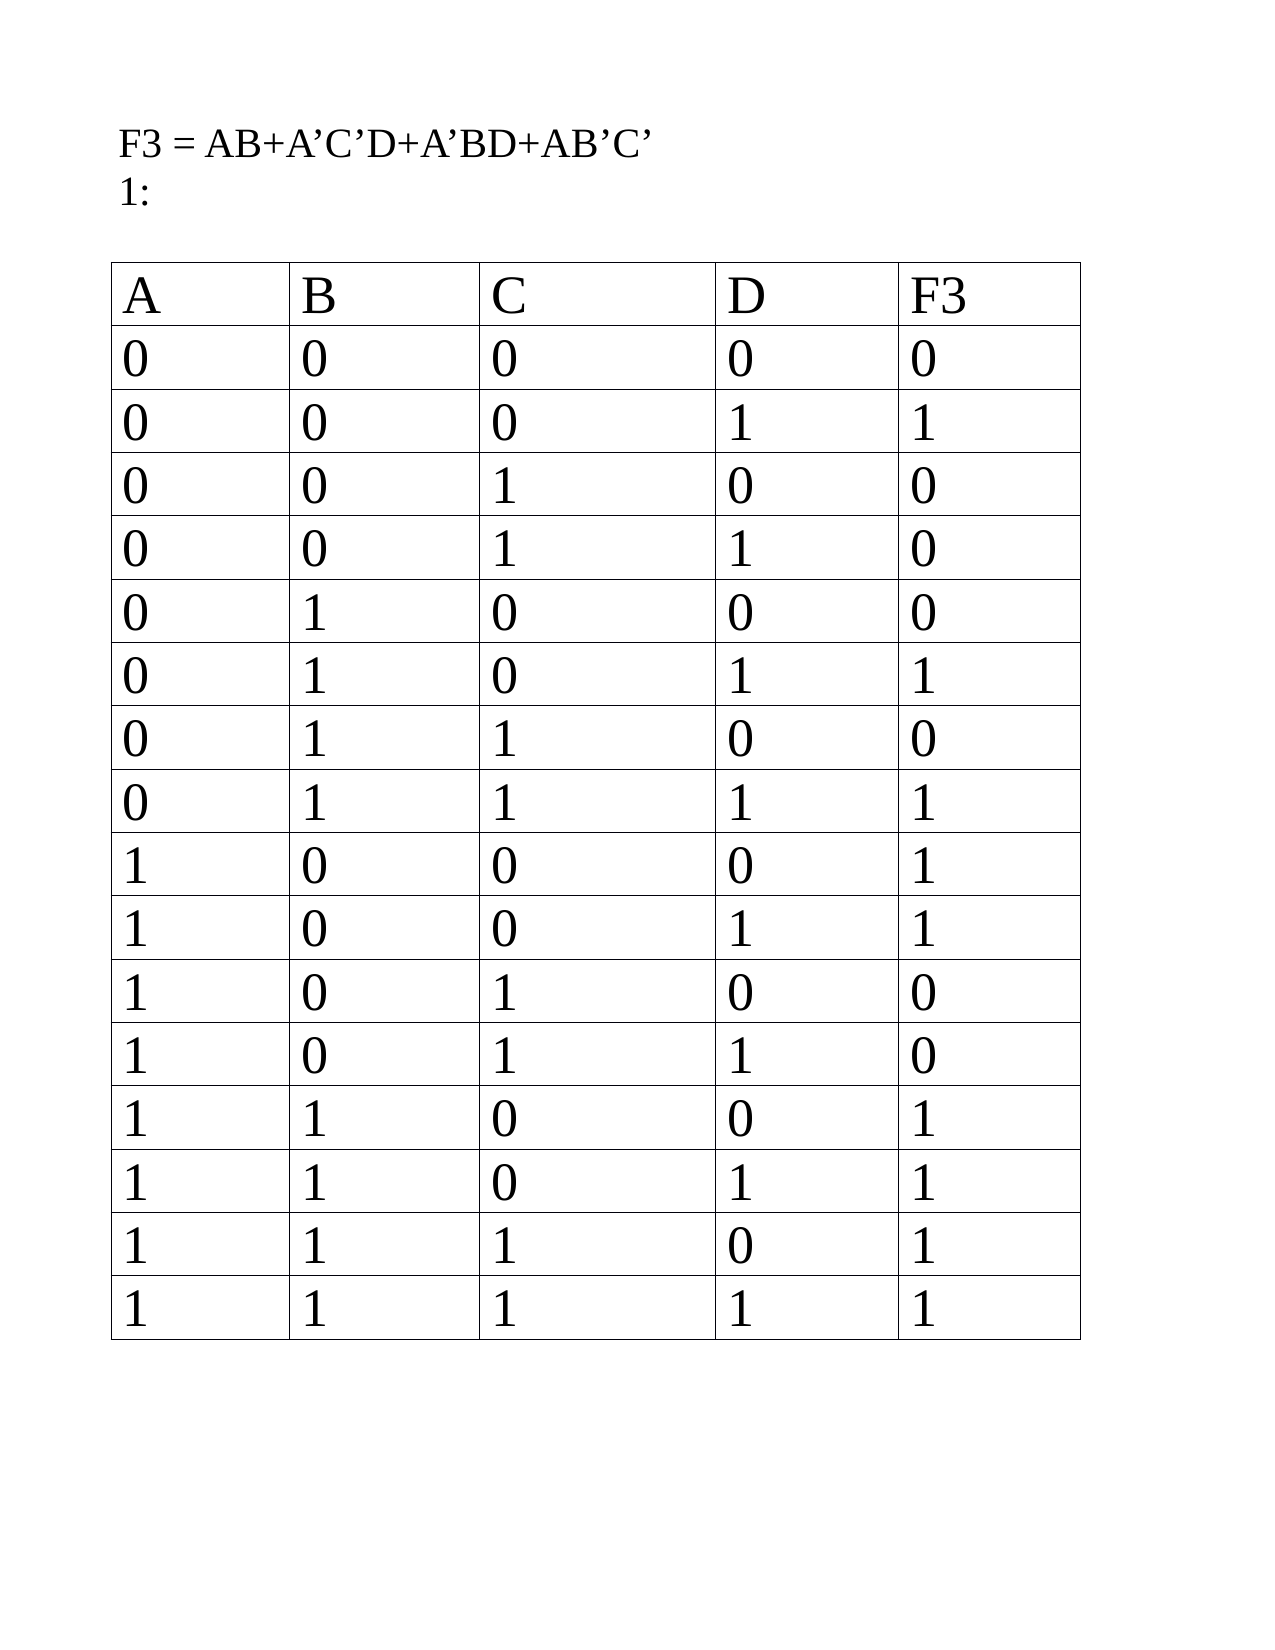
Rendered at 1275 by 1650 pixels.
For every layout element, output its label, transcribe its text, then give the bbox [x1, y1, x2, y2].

table_cell 1 [112, 833, 289, 895]
table_cell 0 [290, 960, 479, 1022]
table_header B [290, 263, 479, 325]
text 1: [118, 166, 1157, 214]
table_cell 0 [899, 580, 1080, 642]
table_cell 1 [480, 706, 715, 768]
table_cell 1 [899, 643, 1080, 705]
table_cell 1 [716, 1150, 898, 1212]
table_cell 0 [290, 390, 479, 452]
table_cell 0 [112, 643, 289, 705]
table_cell 1 [716, 1023, 898, 1085]
table_cell 0 [480, 390, 715, 452]
table_cell 1 [899, 1276, 1080, 1338]
table_cell 0 [112, 453, 289, 515]
table_cell 1 [112, 1276, 289, 1338]
table_cell 1 [290, 580, 479, 642]
table_cell 1 [716, 643, 898, 705]
table_cell 0 [716, 1213, 898, 1275]
table_cell 0 [899, 326, 1080, 388]
table_cell 0 [290, 516, 479, 578]
table_cell 1 [899, 390, 1080, 452]
table_cell 0 [480, 580, 715, 642]
table_cell 0 [290, 833, 479, 895]
table_cell 1 [716, 390, 898, 452]
table_cell 0 [899, 706, 1080, 768]
table_cell 0 [716, 1086, 898, 1148]
table_cell 0 [480, 833, 715, 895]
table_cell 0 [112, 326, 289, 388]
table_cell 1 [480, 1213, 715, 1275]
table_cell 0 [290, 326, 479, 388]
table_cell 0 [899, 516, 1080, 578]
table_cell 0 [480, 326, 715, 388]
table_cell 1 [480, 1023, 715, 1085]
table_cell 1 [899, 896, 1080, 958]
table_cell 1 [112, 896, 289, 958]
table_cell 1 [716, 1276, 898, 1338]
table_cell 1 [290, 1086, 479, 1148]
table_cell 0 [112, 706, 289, 768]
table_cell 1 [112, 1213, 289, 1275]
table_cell 0 [290, 1023, 479, 1085]
table_cell 1 [112, 1150, 289, 1212]
table_cell 0 [112, 580, 289, 642]
table_cell 0 [716, 706, 898, 768]
table_cell 1 [899, 1213, 1080, 1275]
table_cell 0 [716, 580, 898, 642]
table_cell 0 [112, 390, 289, 452]
table_cell 1 [716, 896, 898, 958]
table_cell 0 [899, 453, 1080, 515]
table_cell 0 [290, 896, 479, 958]
table_cell 1 [899, 1086, 1080, 1148]
table_cell 1 [716, 516, 898, 578]
table_cell 0 [899, 1023, 1080, 1085]
table_cell 1 [290, 770, 479, 832]
table_cell 1 [480, 960, 715, 1022]
table_cell 0 [112, 516, 289, 578]
table_cell 1 [899, 1150, 1080, 1212]
table_cell 1 [112, 1086, 289, 1148]
table_cell 0 [716, 326, 898, 388]
table_cell 0 [480, 643, 715, 705]
table_cell 1 [112, 960, 289, 1022]
table_cell 1 [480, 770, 715, 832]
table_cell 1 [290, 1213, 479, 1275]
table_cell 0 [480, 896, 715, 958]
table_cell 1 [899, 770, 1080, 832]
table_cell 1 [290, 1150, 479, 1212]
table_header F3 [899, 263, 1080, 325]
table_header A [112, 263, 289, 325]
table_cell 0 [290, 453, 479, 515]
table_cell 0 [112, 770, 289, 832]
table_cell 1 [290, 1276, 479, 1338]
table_cell 1 [480, 1276, 715, 1338]
table_cell 0 [480, 1150, 715, 1212]
table_cell 0 [716, 453, 898, 515]
table_cell 0 [899, 960, 1080, 1022]
table_header C [480, 263, 715, 325]
table_cell 1 [290, 643, 479, 705]
table_cell 0 [480, 1086, 715, 1148]
table_cell 0 [716, 833, 898, 895]
table_cell 1 [290, 706, 479, 768]
text F3 = AB+A’C’D+A’BD+AB’C’ [118, 118, 1157, 166]
table_cell 1 [480, 516, 715, 578]
table_cell 0 [716, 960, 898, 1022]
table_cell 1 [716, 770, 898, 832]
table_cell 1 [112, 1023, 289, 1085]
table_header D [716, 263, 898, 325]
table_cell 1 [899, 833, 1080, 895]
table_cell 1 [480, 453, 715, 515]
